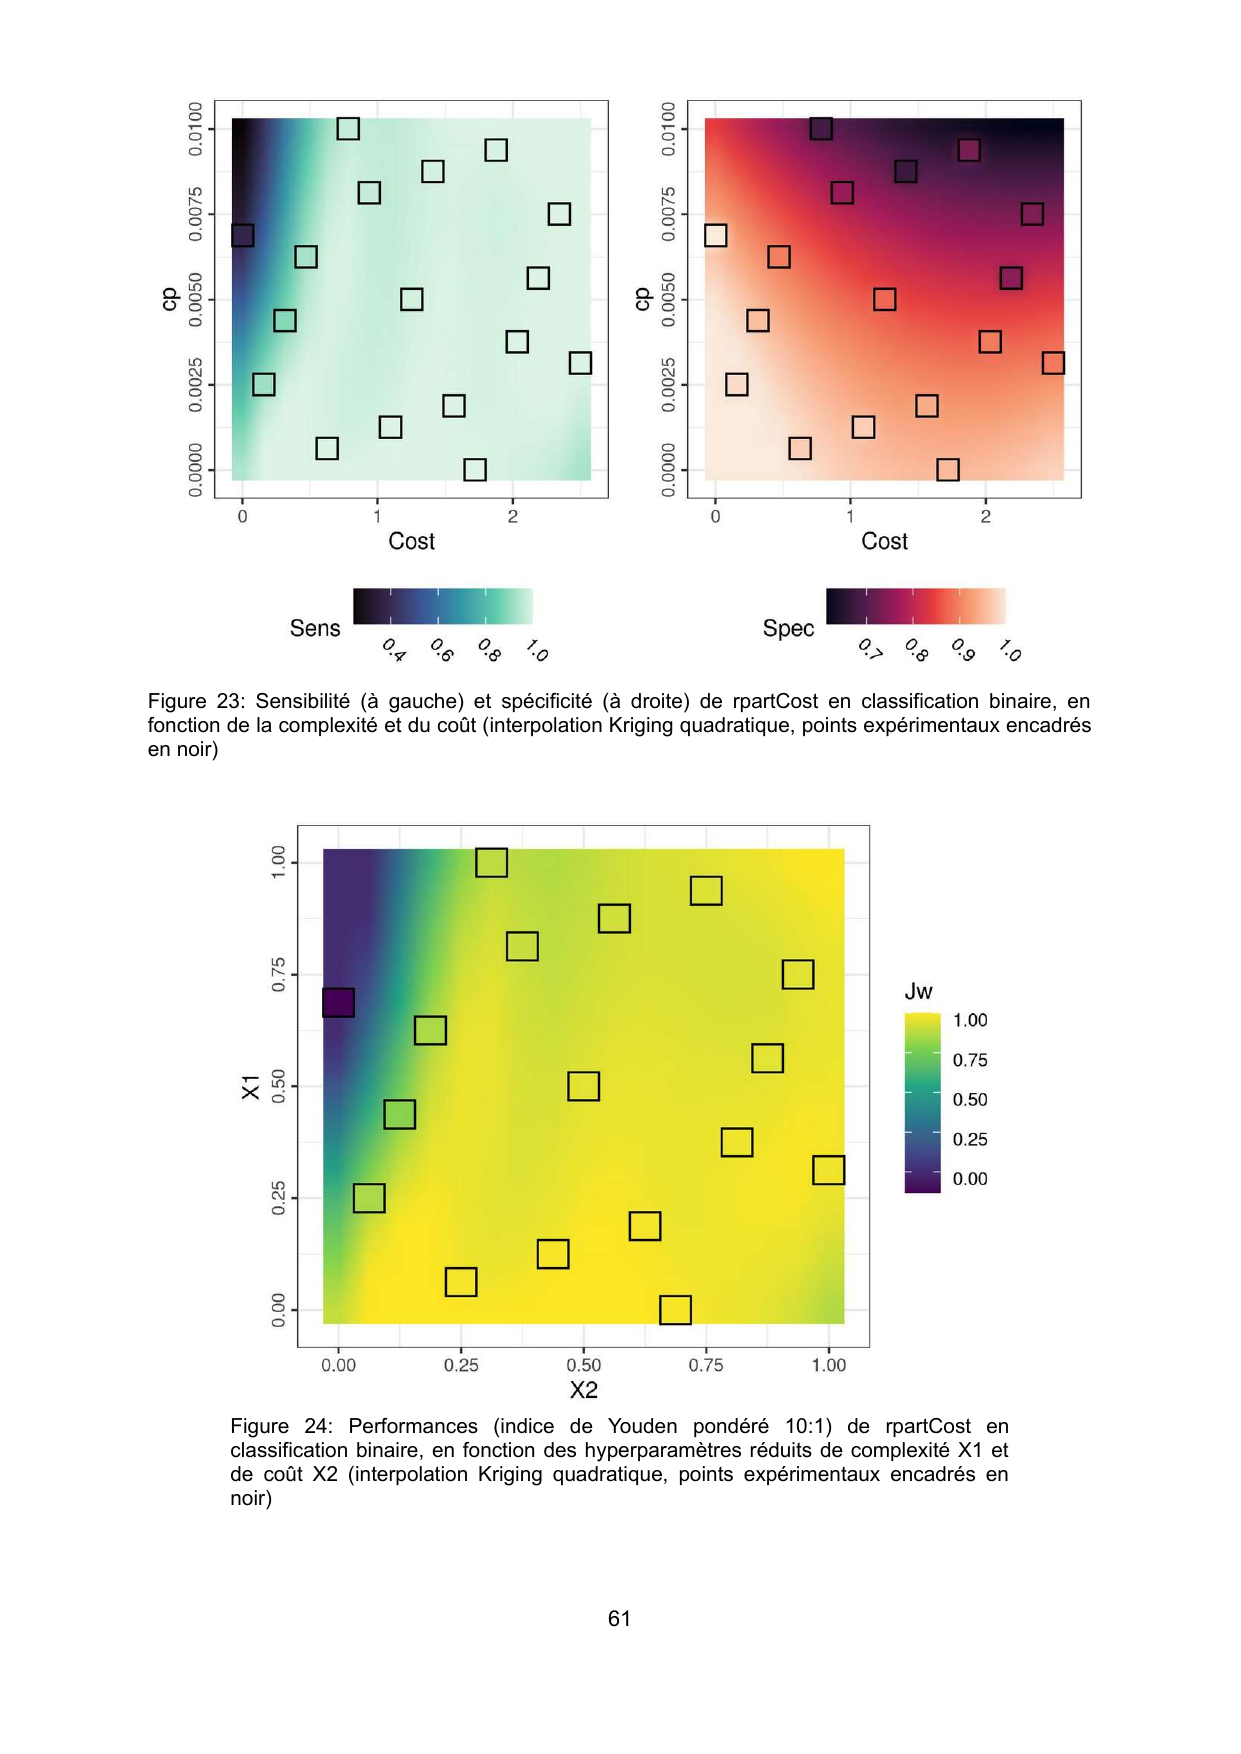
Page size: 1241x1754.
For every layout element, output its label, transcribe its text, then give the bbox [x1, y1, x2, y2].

text Figure 23: Sensibilité (à gauche) et spécificité (à droite) de rpartCost en classification binaire, en fonction de la complexité et du coût (interpolation Kriging quadratique, points expérimentaux encadrés en noir) [148, 689, 1093, 760]
picture [147, 88, 1093, 689]
picture [230, 813, 1011, 1414]
text Figure 24: Performances (indice de Youden pondéré 10:1) de rpartCost en classification binaire, en fonction des hyperparamètres réduits de complexité X1 et de coût X2 (interpolation Kriging quadratique, points expérimentaux encadrés en noir) [230, 1414, 1010, 1510]
